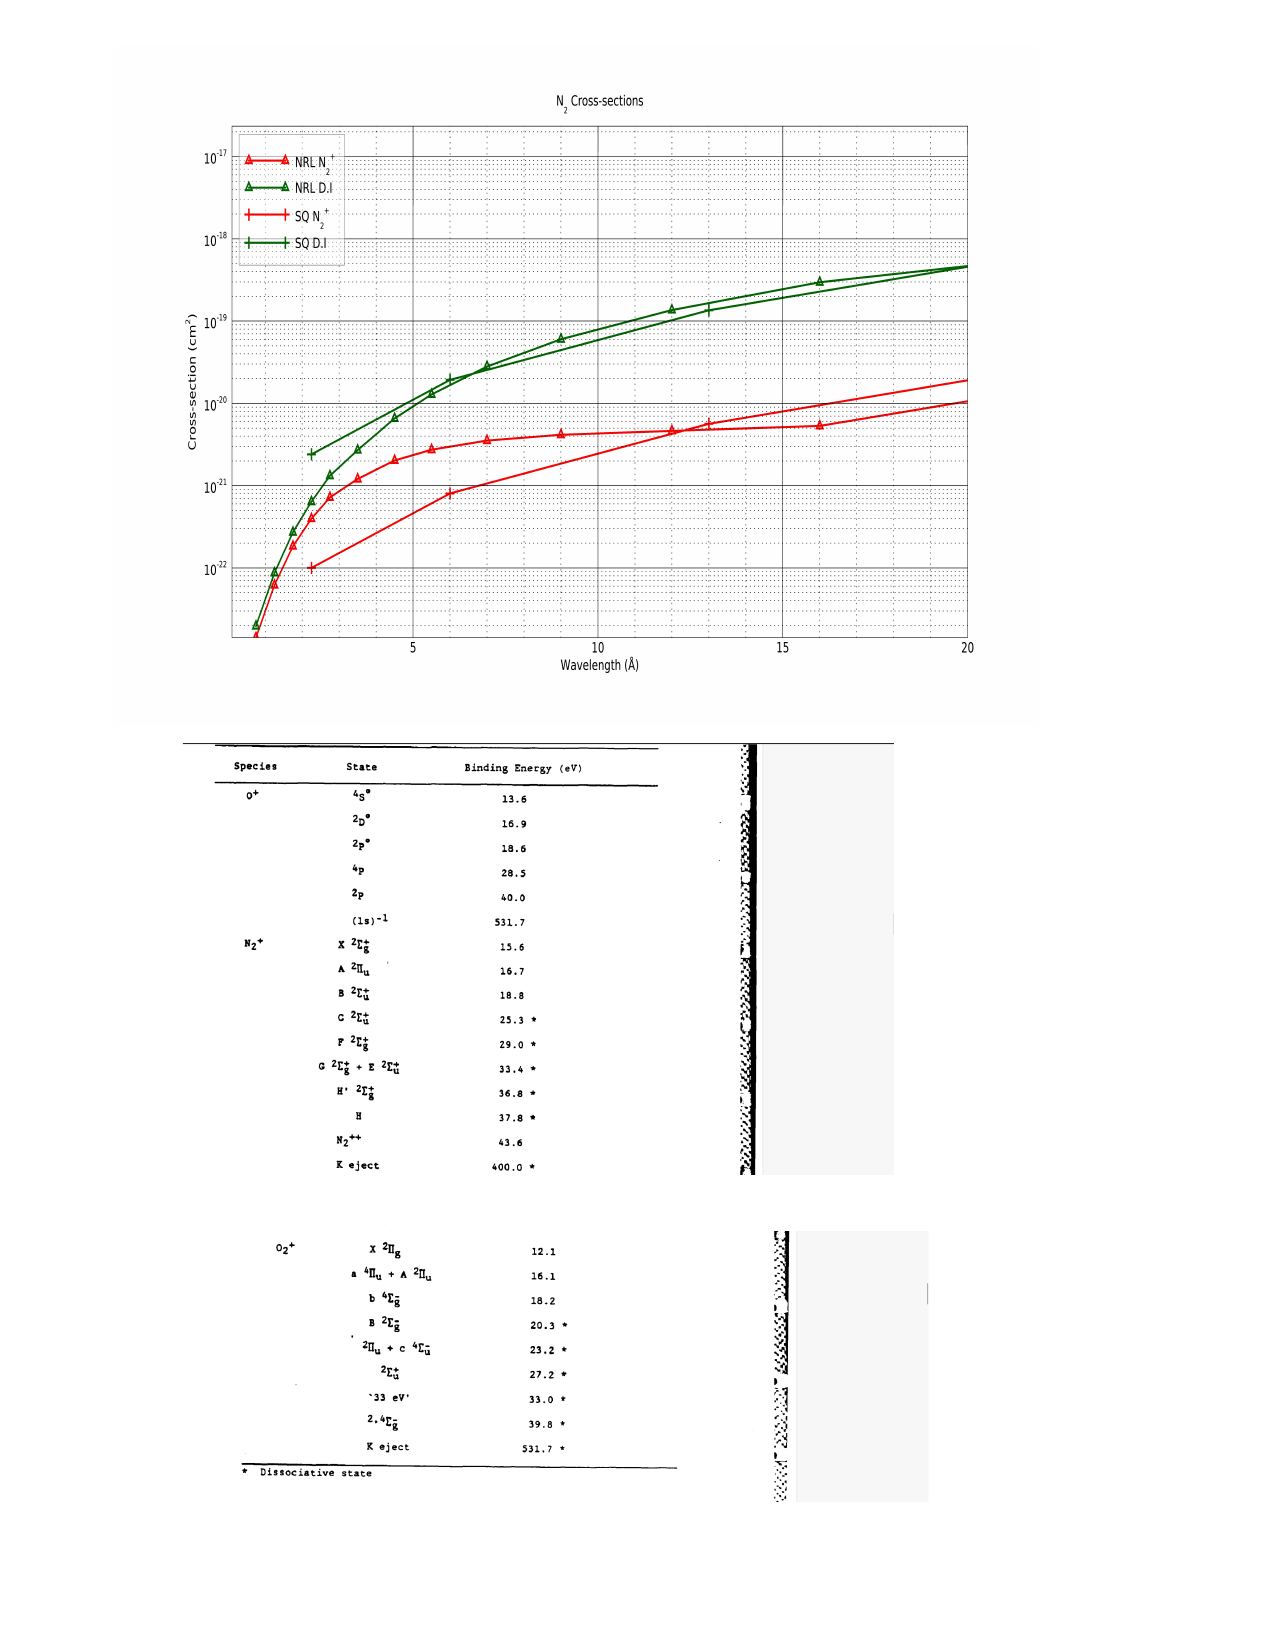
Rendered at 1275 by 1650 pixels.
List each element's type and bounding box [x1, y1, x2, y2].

picture [113, 46, 1040, 726]
picture [925, 1231, 929, 1502]
